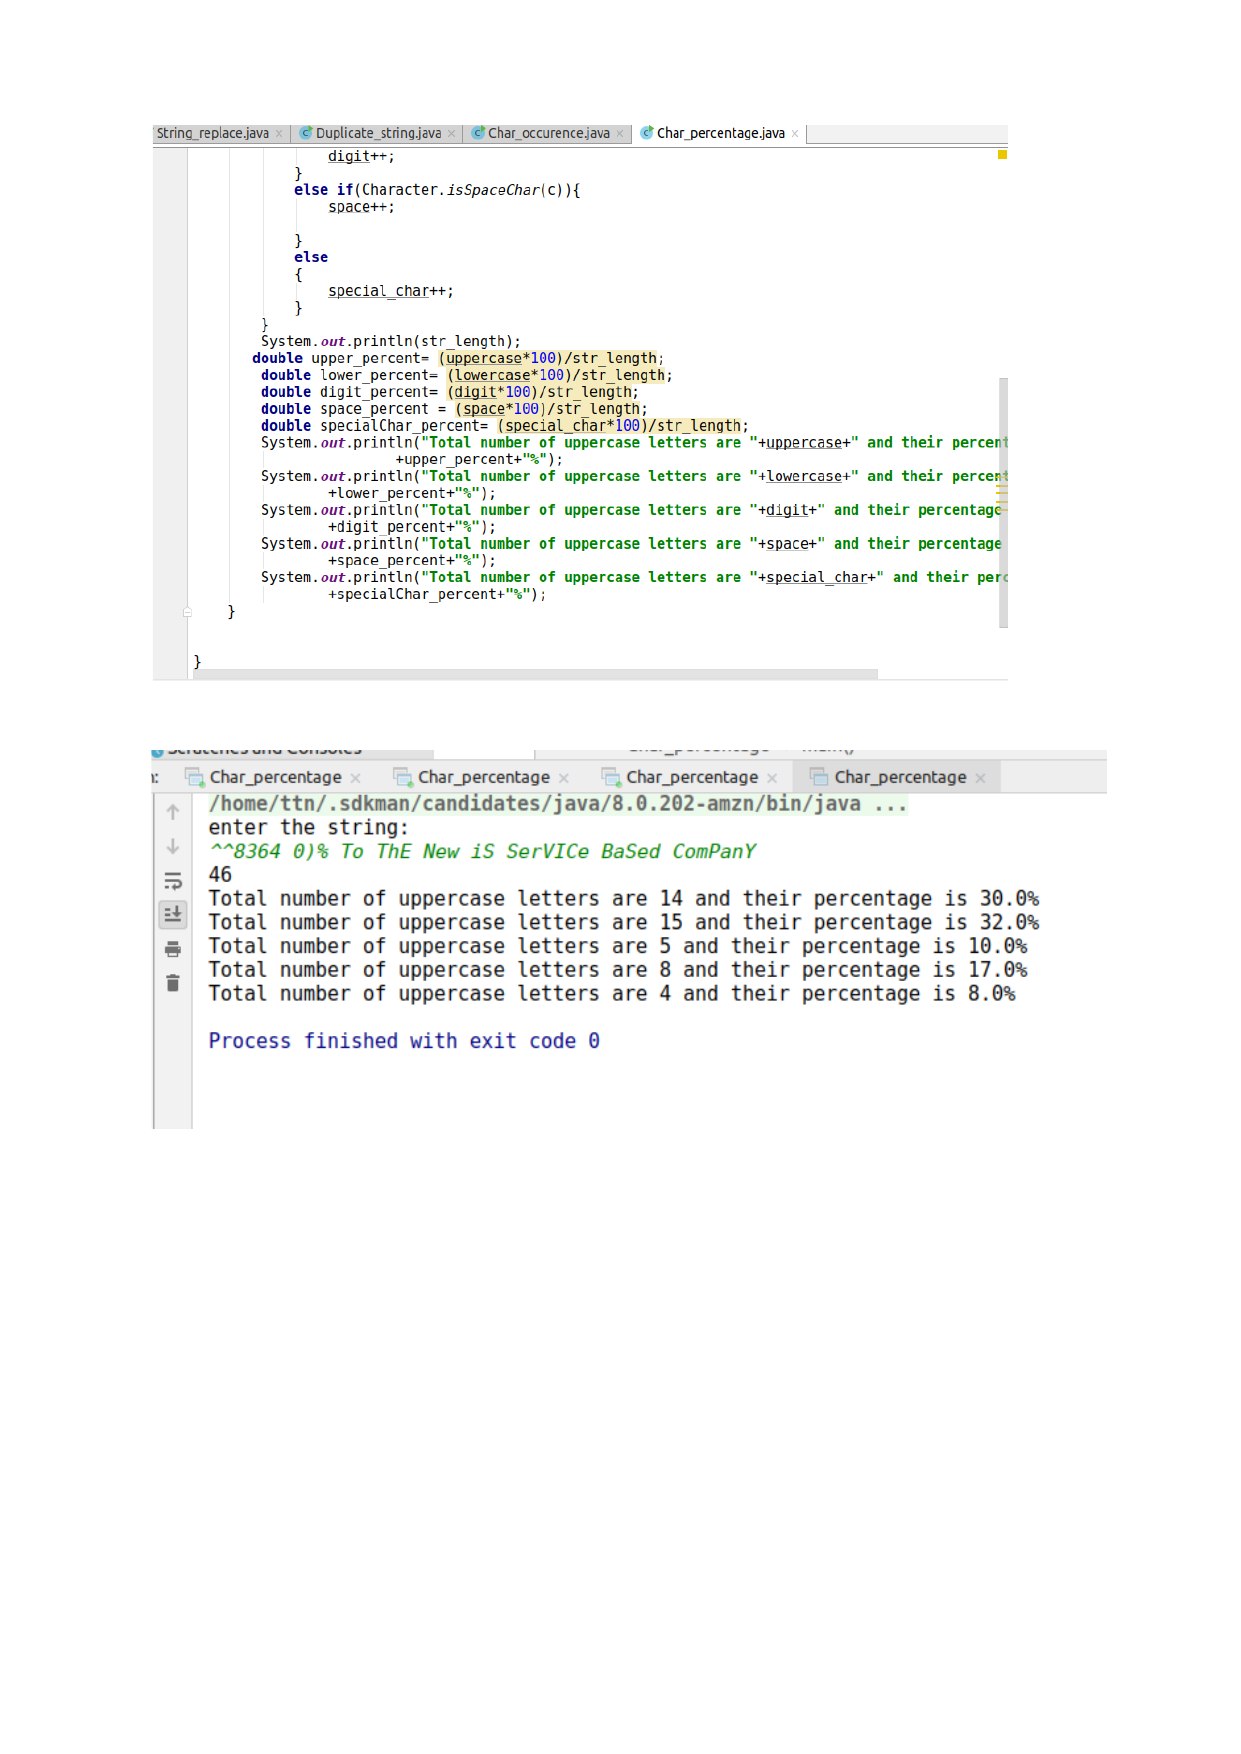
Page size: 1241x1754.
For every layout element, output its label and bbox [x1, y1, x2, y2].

picture [151, 750, 1006, 1129]
picture [152, 125, 1008, 681]
